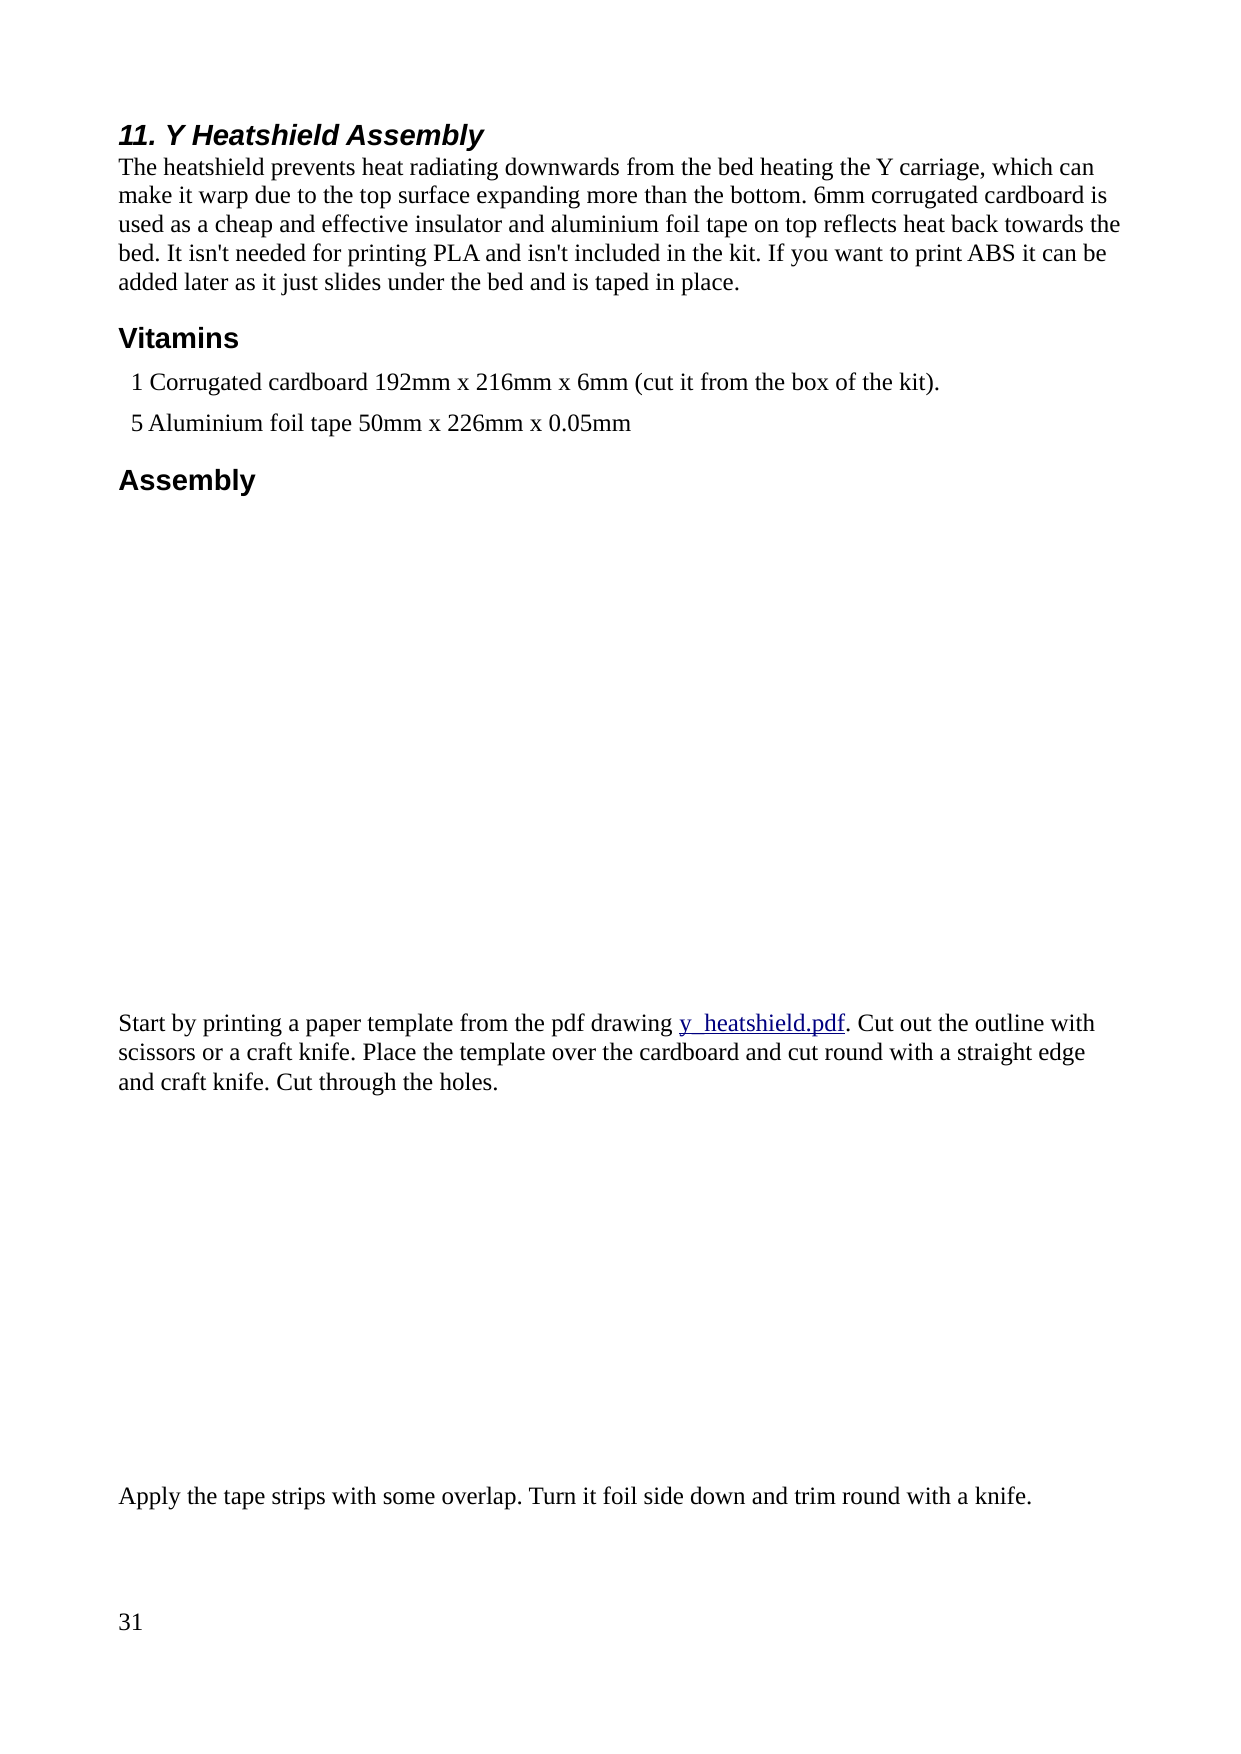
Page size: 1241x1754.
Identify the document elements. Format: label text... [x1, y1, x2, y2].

text Start by printing a paper template from the pdf drawing y_heatshield.pdf. Cut out the outline with scissors or a craft knife. Place the template over the cardboard and cut round with a straight edge and craft knife. Cut through the holes. [118, 1007, 1122, 1096]
subtitle Assembly [118, 463, 1122, 497]
text 5 Aluminium foil tape 50mm x 226mm x 0.05mm [118, 408, 1122, 437]
subtitle Y Heatshield Assembly [118, 118, 1122, 152]
subtitle Vitamins [118, 321, 1122, 355]
text Apply the tape strips with some overlap. Turn it foil side down and trim round with a knife. [118, 1480, 1122, 1510]
text The heatshield prevents heat radiating downwards from the bed heating the Y carriage, which can make it warp due to the top surface expanding more than the bottom. 6mm corrugated cardboard is used as a cheap and effective insulator and aluminium foil tape on top reflects heat back towards the bed. It isn't needed for printing PLA and isn't included in the kit. If you want to print ABS it can be added later as it just slides under the bed and is taped in place. [118, 152, 1122, 295]
text 1 Corrugated cardboard 192mm x 216mm x 6mm (cut it from the box of the kit). [118, 367, 1122, 396]
